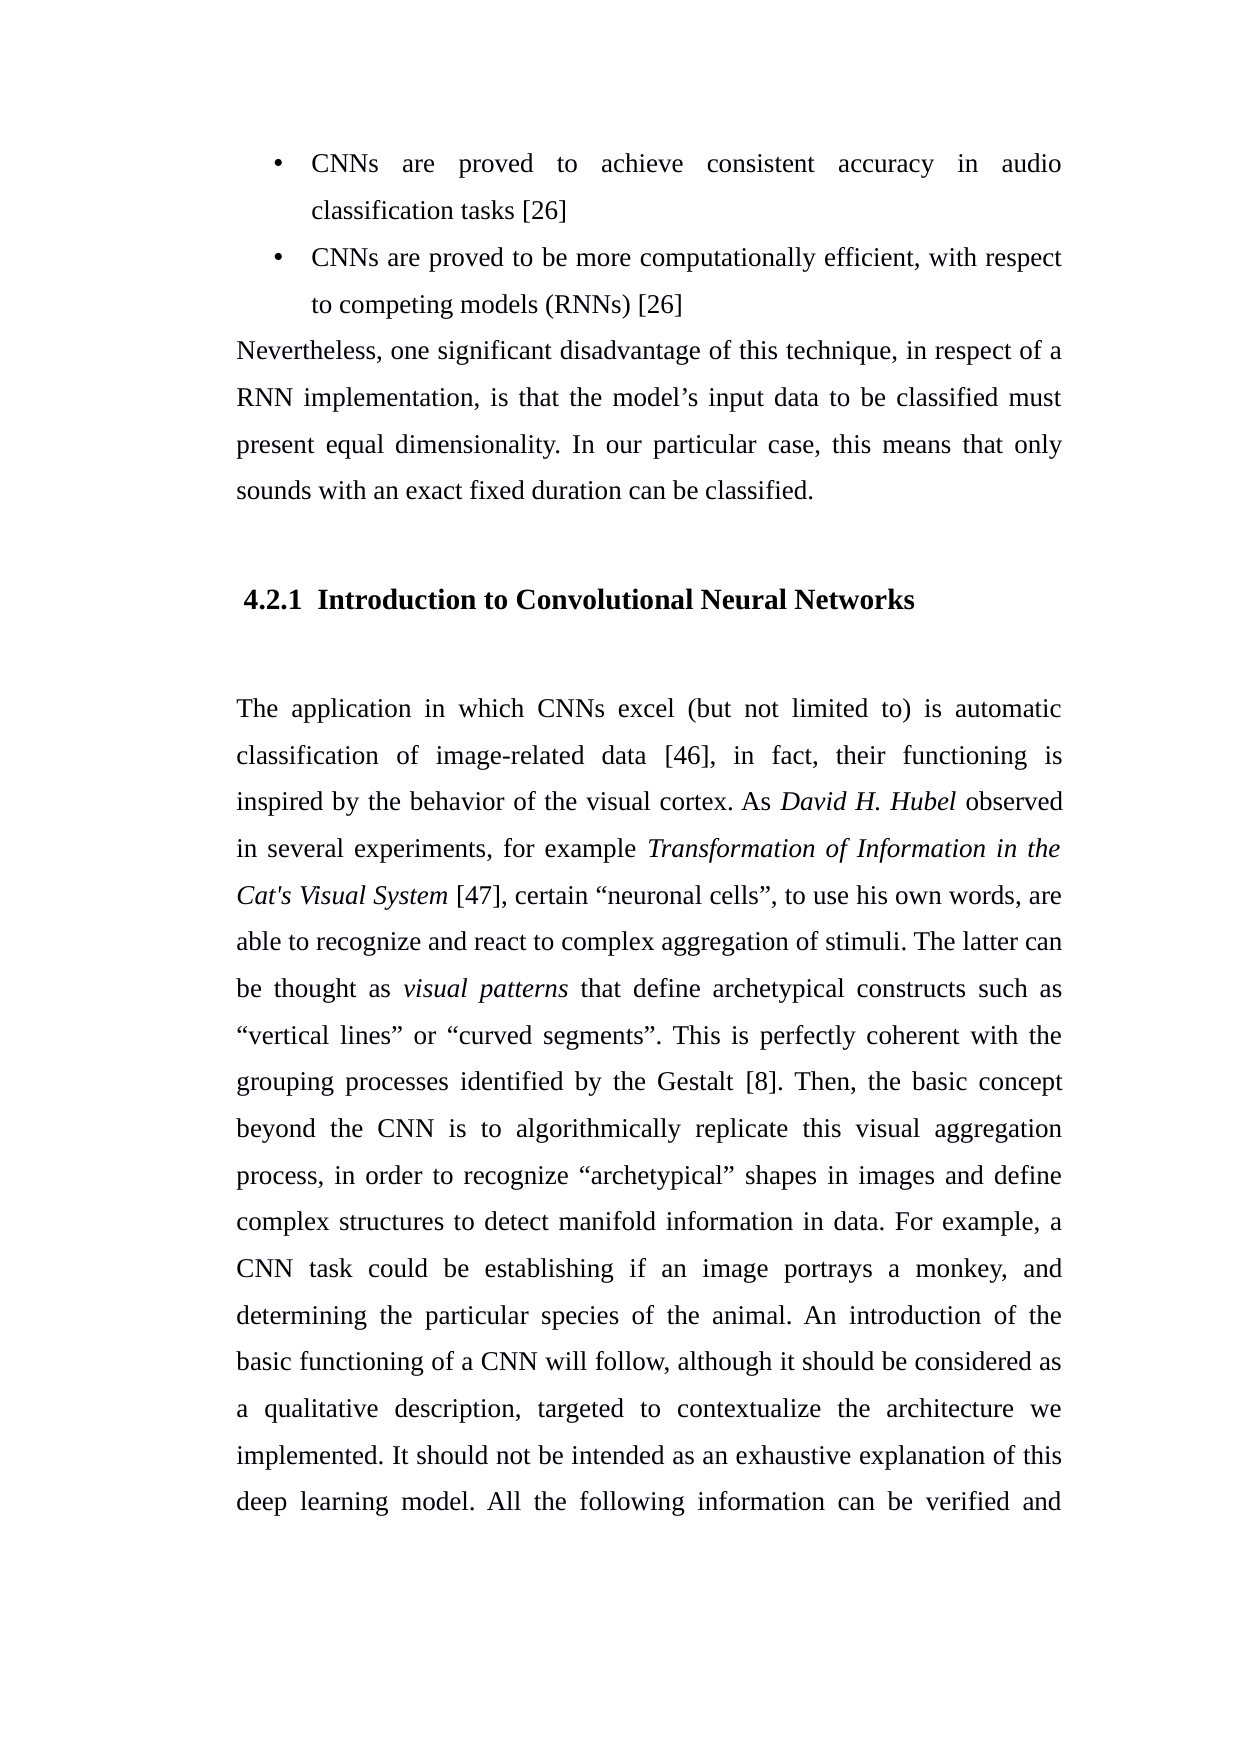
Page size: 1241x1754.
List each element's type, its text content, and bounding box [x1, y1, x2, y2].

subtitle Introduction to Convolutional Neural Networks [236, 582, 1063, 616]
list CNNs are proved to achieve consistent accuracy in audio classification tasks [26] [274, 148, 1063, 226]
text Nevertheless, one significant disadvantage of this technique, in respect of a RNN implementation, is that the model’s input data to be classified must present equal dimensionality. In our particular case, this means that only sounds with an exact fixed duration can be classified. [236, 334, 1063, 506]
list CNNs are proved to be more computationally efficient, with respect to competing models (RNNs) [26] [274, 241, 1063, 319]
text The application in which CNNs excel (but not limited to) is automatic classification of image-related data [46], in fact, their functioning is inspired by the behavior of the visual cortex. As David H. Hubel observed in several experiments, for example Transformation of Information in the Cat's Visual System [47], certain “neuronal cells”, to use his own words, are able to recognize and react to complex aggregation of stimuli. The latter can be thought as visual patterns that define archetypical constructs such as “vertical lines” or “curved segments”. This is perfectly coherent with the grouping processes identified by the Gestalt [8]. Then, the basic concept beyond the CNN is to algorithmically replicate this visual aggregation process, in order to recognize “archetypical” shapes in images and define complex structures to detect manifold information in data. For example, a CNN task could be establishing if an image portrays a monkey, and determining the particular species of the animal. An introduction of the basic functioning of a CNN will follow, although it should be considered as a qualitative description, targeted to contextualize the architecture we implemented. It should not be intended as an exhaustive explanation of this deep learning model. All the following information can be verified and [236, 692, 1063, 1517]
